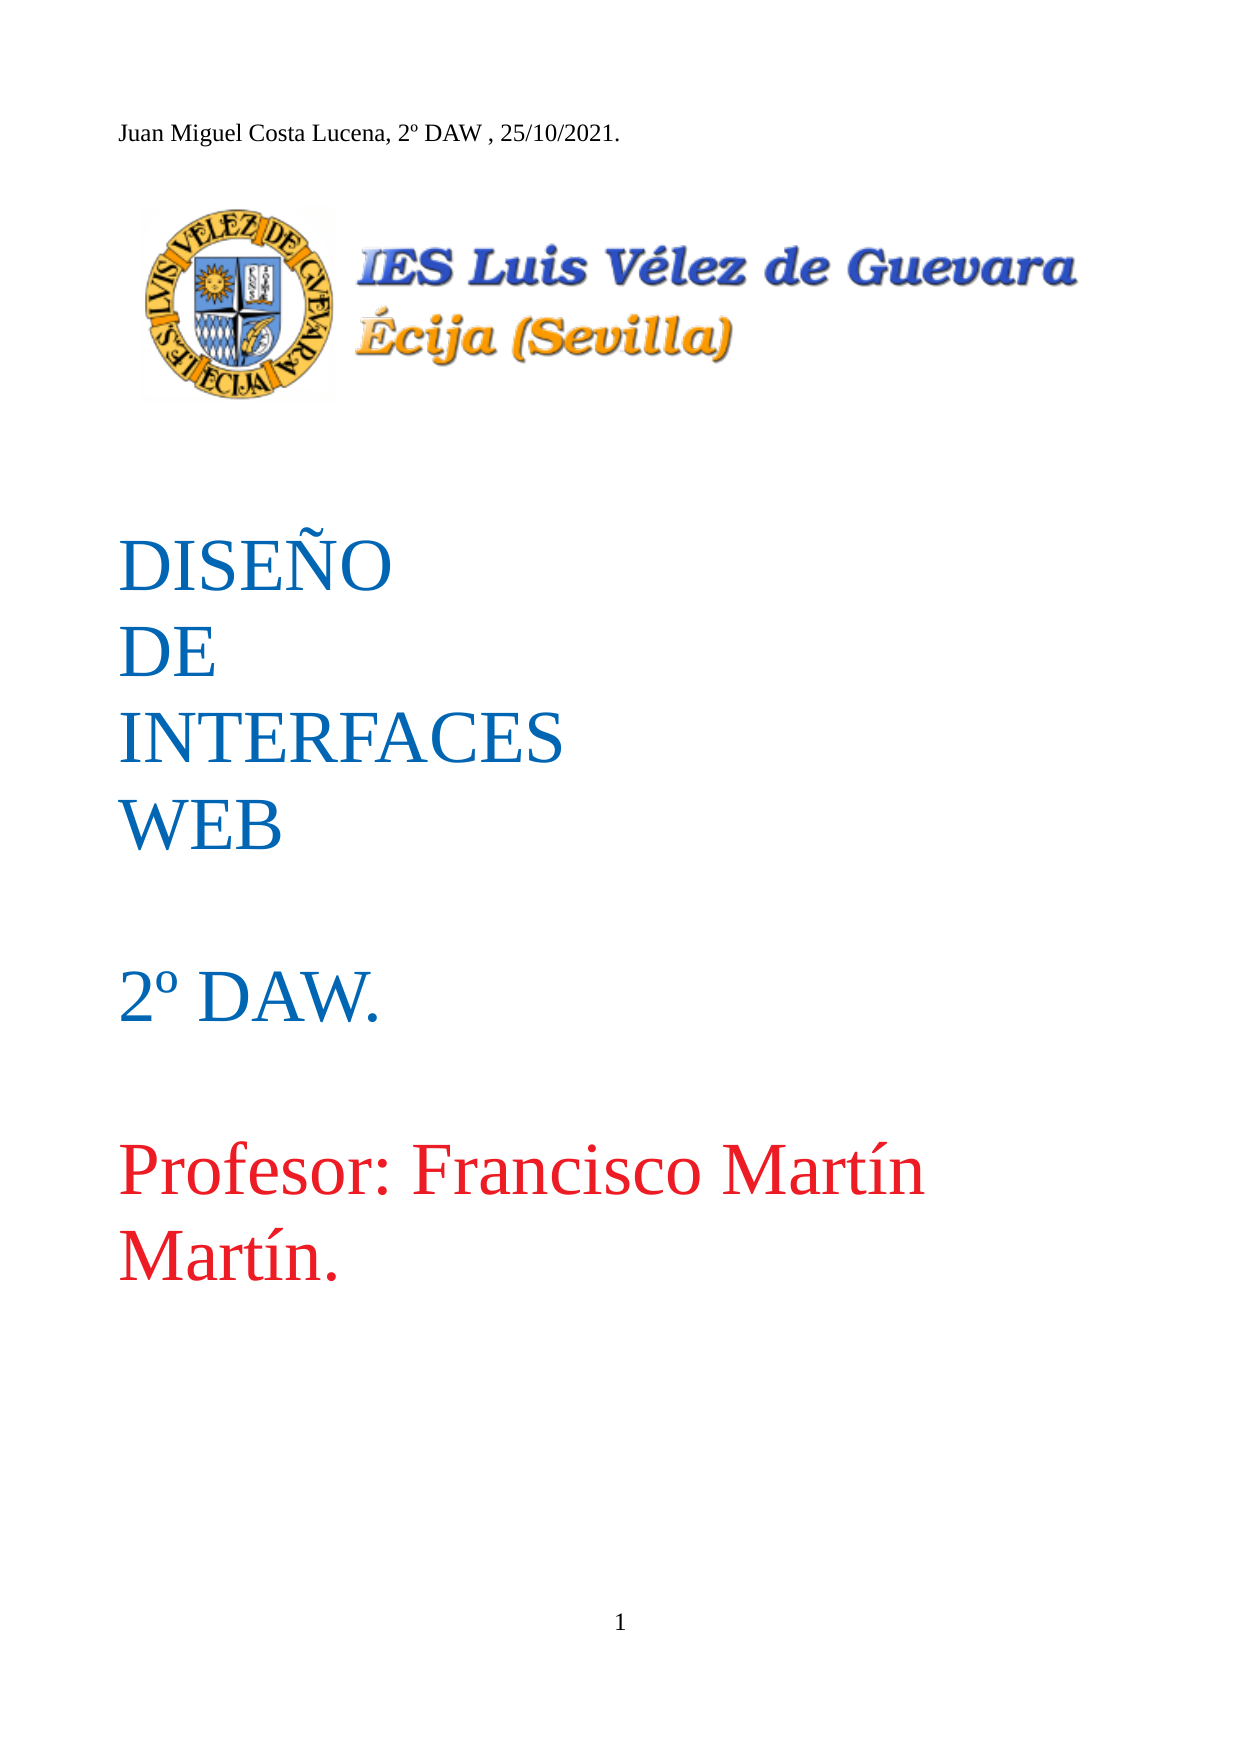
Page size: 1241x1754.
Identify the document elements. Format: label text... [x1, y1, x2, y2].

text DE [118, 606, 1122, 693]
text 2º DAW. [118, 951, 1122, 1038]
text DISEÑO [118, 520, 1122, 606]
text WEB [118, 779, 1122, 865]
text INTERFACES [118, 693, 1122, 779]
picture [131, 205, 1109, 406]
text Profesor: Francisco Martín Martín. [118, 1124, 1122, 1296]
